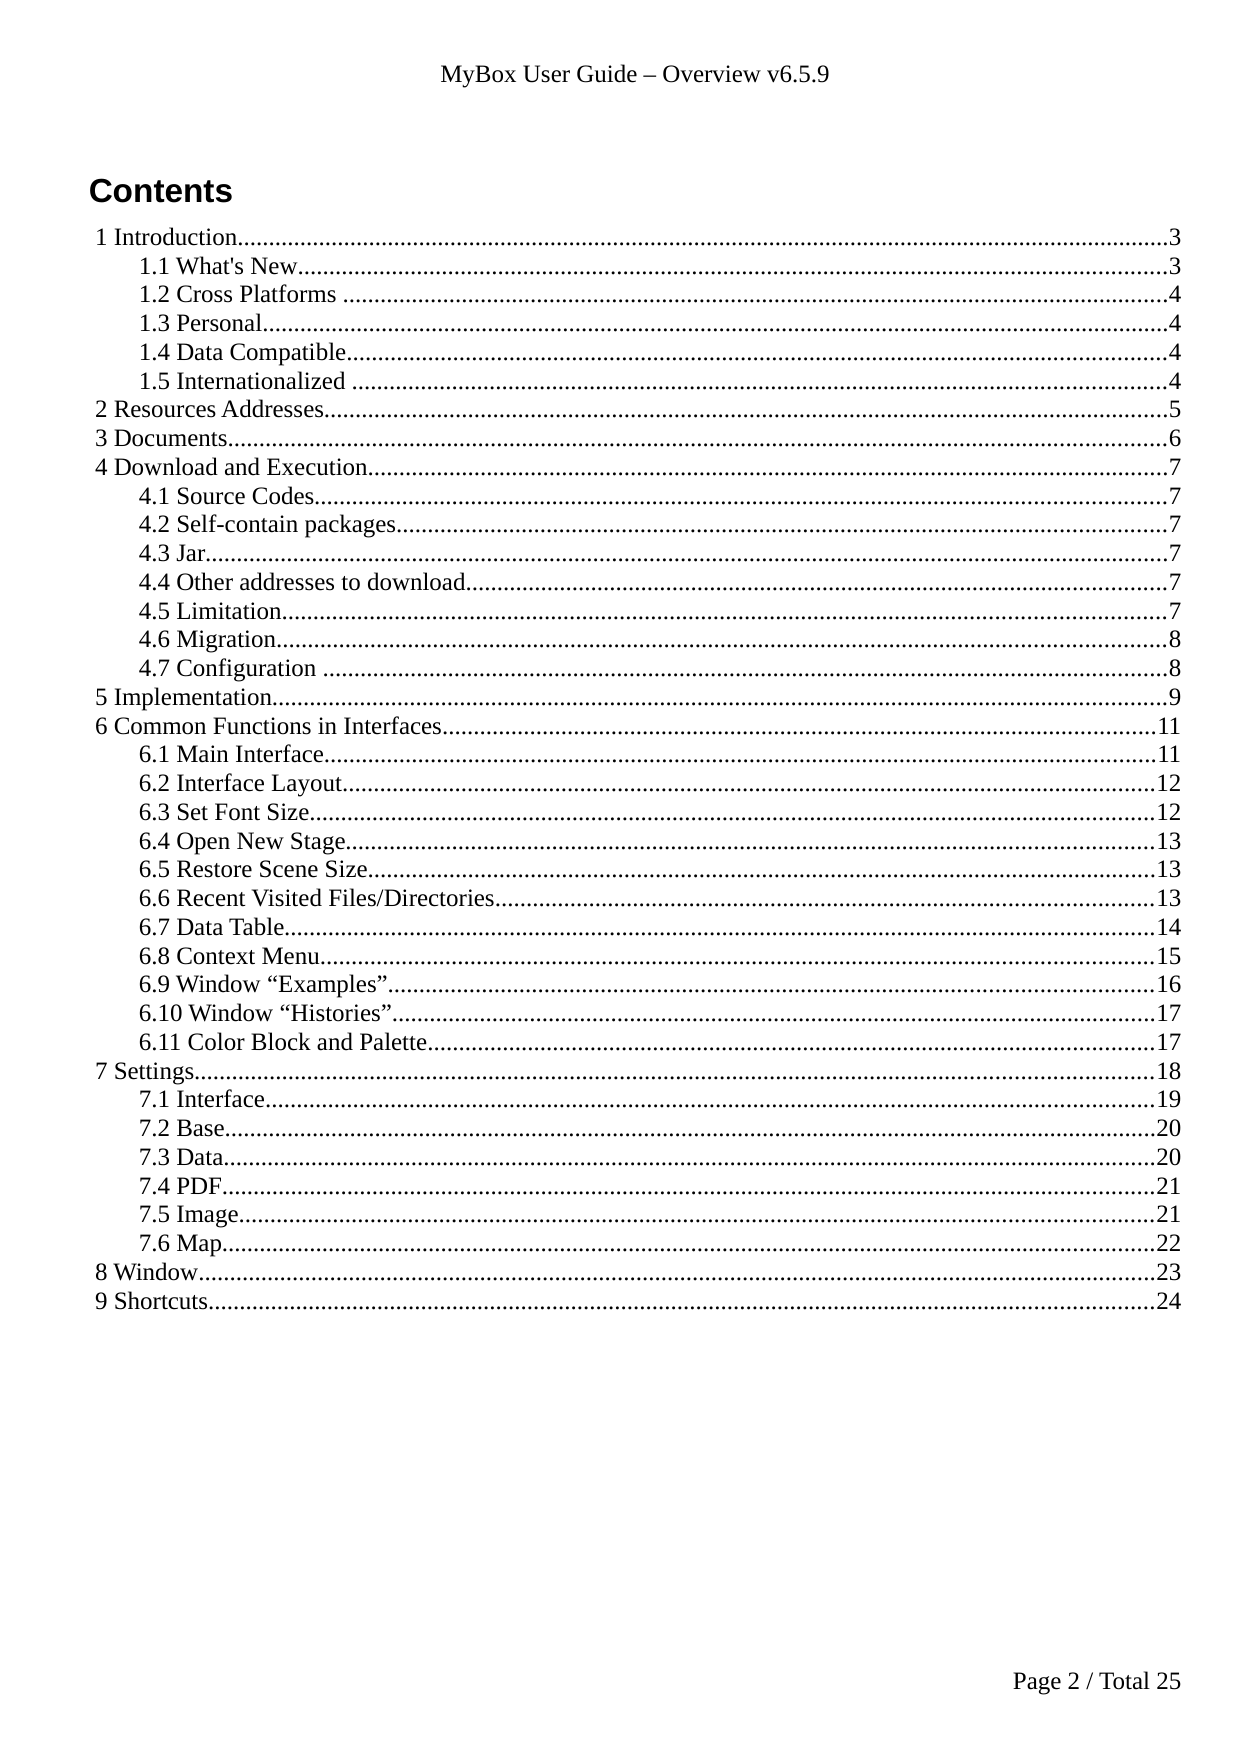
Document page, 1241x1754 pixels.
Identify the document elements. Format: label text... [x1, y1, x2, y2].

text 4.6 Migration 8 [132, 624, 1181, 653]
text 6.5 Restore Scene Size 13 [132, 854, 1181, 883]
text 1 Introduction 3 [88, 222, 1181, 251]
text 7.6 Map 22 [132, 1228, 1181, 1257]
text 4.1 Source Codes 7 [132, 481, 1181, 509]
text 6.4 Open New Stage 13 [132, 826, 1181, 854]
text 6.9 Window “Examples” 16 [132, 969, 1181, 998]
text 3 Documents 6 [88, 423, 1181, 452]
text 6.11 Color Block and Palette 17 [132, 1027, 1181, 1056]
text 4.5 Limitation 7 [132, 596, 1181, 624]
text 7.2 Base 20 [132, 1113, 1181, 1142]
text 6.8 Context Menu 15 [132, 941, 1181, 969]
text 2 Resources Addresses 5 [88, 394, 1181, 423]
text 7 Settings 18 [88, 1056, 1181, 1084]
text 7.5 Image 21 [132, 1199, 1181, 1228]
text 6.7 Data Table 14 [132, 912, 1181, 941]
text 5 Implementation 9 [88, 682, 1181, 711]
text 1.1 What's New 3 [132, 251, 1181, 279]
text 6.3 Set Font Size 12 [132, 797, 1181, 826]
text 7.4 PDF 21 [132, 1171, 1181, 1199]
text 1.4 Data Compatible 4 [132, 337, 1181, 366]
text 1.5 Internationalized 4 [132, 366, 1181, 394]
text 8 Window 23 [88, 1257, 1181, 1286]
text 4.4 Other addresses to download 7 [132, 567, 1181, 596]
text 4.3 Jar 7 [132, 538, 1181, 567]
text 6.1 Main Interface 11 [132, 739, 1181, 768]
text 6.10 Window “Histories” 17 [132, 998, 1181, 1027]
text 6.2 Interface Layout 12 [132, 768, 1181, 797]
text 9 Shortcuts 24 [88, 1286, 1181, 1314]
text 1.3 Personal 4 [132, 308, 1181, 337]
text 7.1 Interface 19 [132, 1084, 1181, 1113]
subtitle Contents [88, 171, 1181, 209]
text 7.3 Data 20 [132, 1142, 1181, 1171]
text 4 Download and Execution 7 [88, 452, 1181, 481]
text 6 Common Functions in Interfaces 11 [88, 711, 1181, 739]
text 4.2 Self-contain packages 7 [132, 509, 1181, 538]
text 6.6 Recent Visited Files/Directories 13 [132, 883, 1181, 912]
text 4.7 Configuration 8 [132, 653, 1181, 682]
text 1.2 Cross Platforms 4 [132, 279, 1181, 308]
